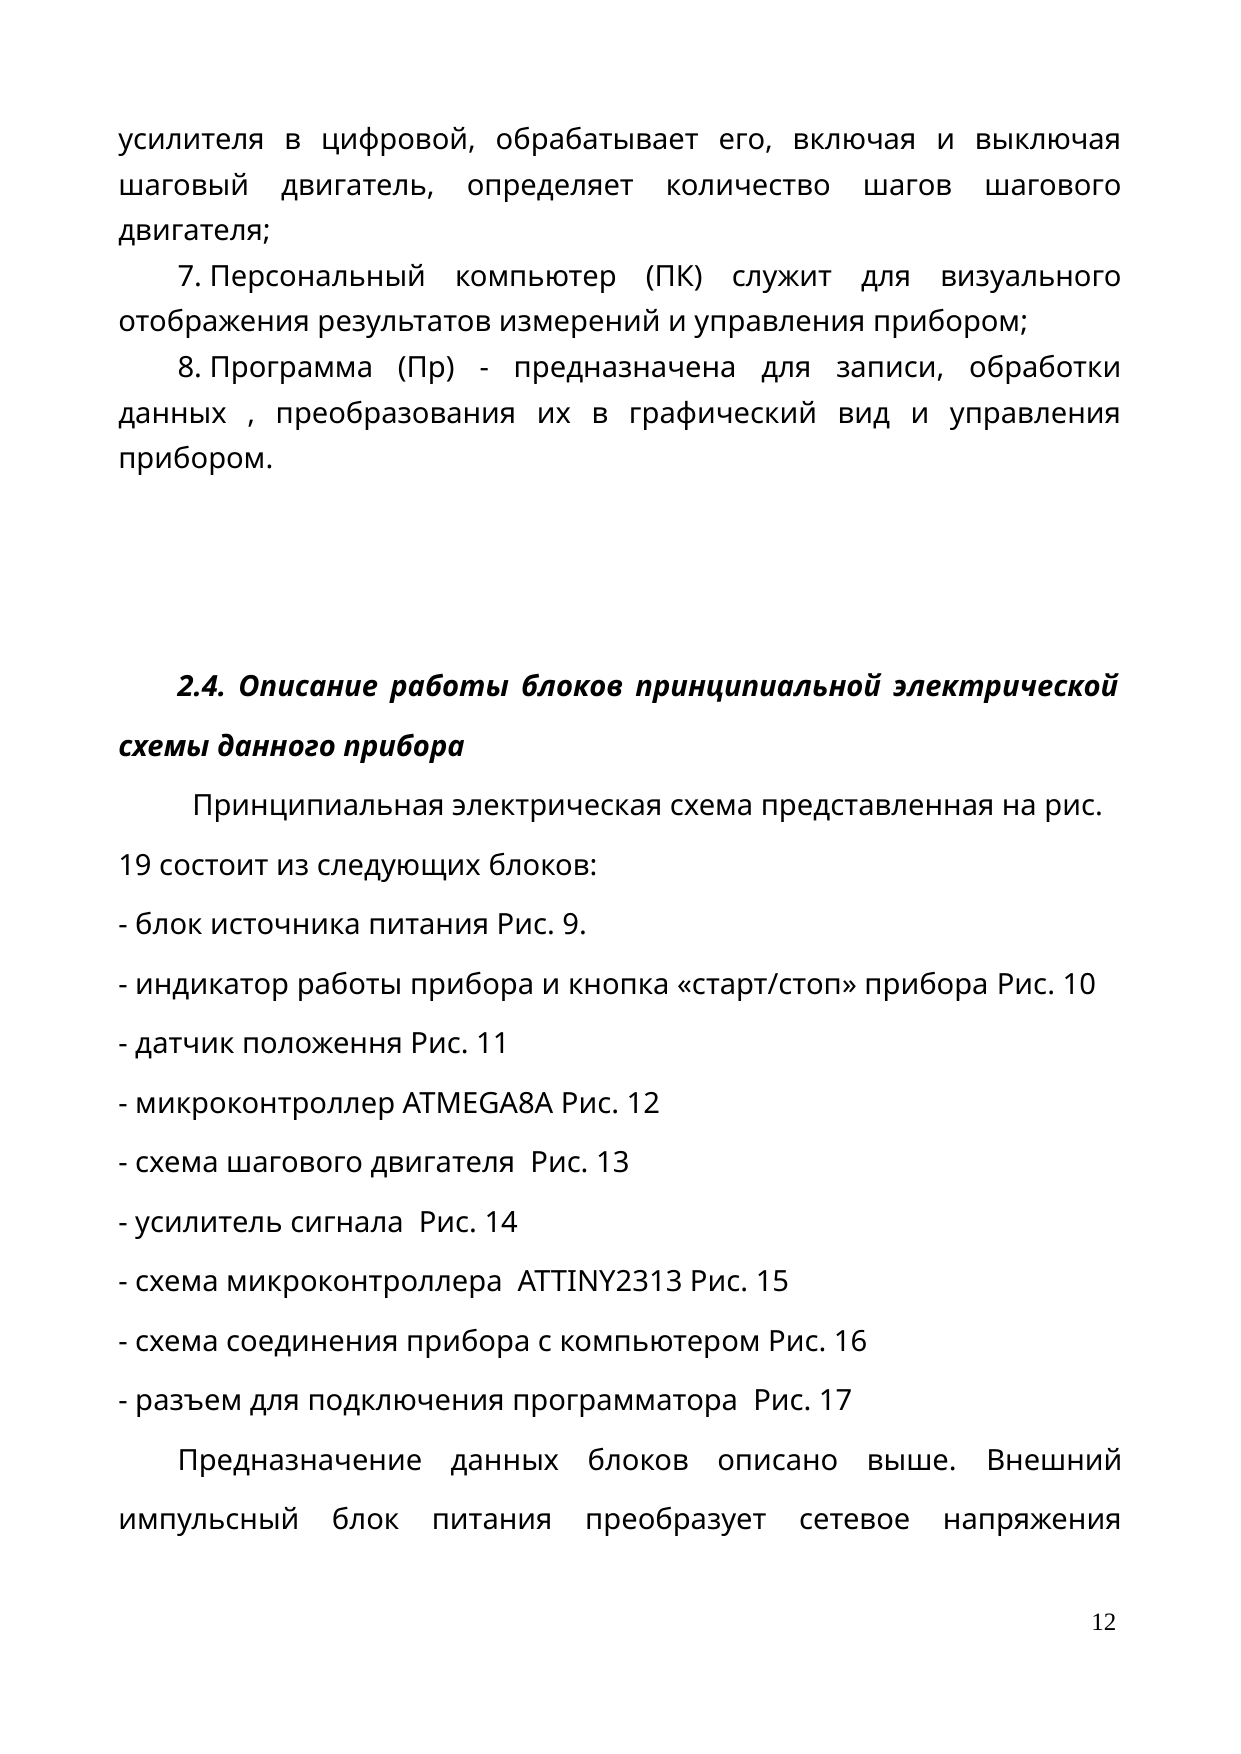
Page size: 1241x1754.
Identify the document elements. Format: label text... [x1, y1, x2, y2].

list Программа (Пр) - предназначена для записи, обработки данных , преобразования их в графический вид и управления прибором. [118, 346, 1122, 477]
text - схема шагового двигателя Рис. 13 [118, 1141, 1122, 1181]
text - разъем для подключения программатора Рис. 17 [118, 1379, 1122, 1419]
text - блок источника питания Рис. 9. [118, 903, 1122, 943]
text - усилитель сигнала Рис. 14 [118, 1201, 1122, 1241]
text - схема микроконтроллера ATTINY2313 Рис. 15 [118, 1260, 1122, 1300]
list Предназначение данных блоков описано выше. Внешний импульсный блок питания преобразует сетевое напряжения [118, 1439, 1122, 1538]
list усилителя в цифровой, обрабатывает его, включая и выключая шаговый двигатель, определяет количество шагов шагового двигателя; [118, 118, 1122, 249]
text Принципиальная электрическая схема представленная на рис. 19 состоит из следующих блоков: [118, 784, 1122, 884]
text - индикатор работы прибора и кнопка «старт/стоп» прибора Рис. 10 [118, 963, 1122, 1003]
text - микроконтроллер ATMEGA8A Рис. 12 [118, 1082, 1122, 1122]
list Персональный компьютер (ПК) служит для визуального отображения результатов измерений и управления прибором; [118, 255, 1122, 340]
text - схема соединения прибора с компьютером Рис. 16 [118, 1320, 1122, 1359]
text - датчик положення Рис. 11 [118, 1022, 1122, 1062]
list 2.4. Описание работы блоков принципиальной электрической схемы данного прибора [118, 666, 1122, 765]
